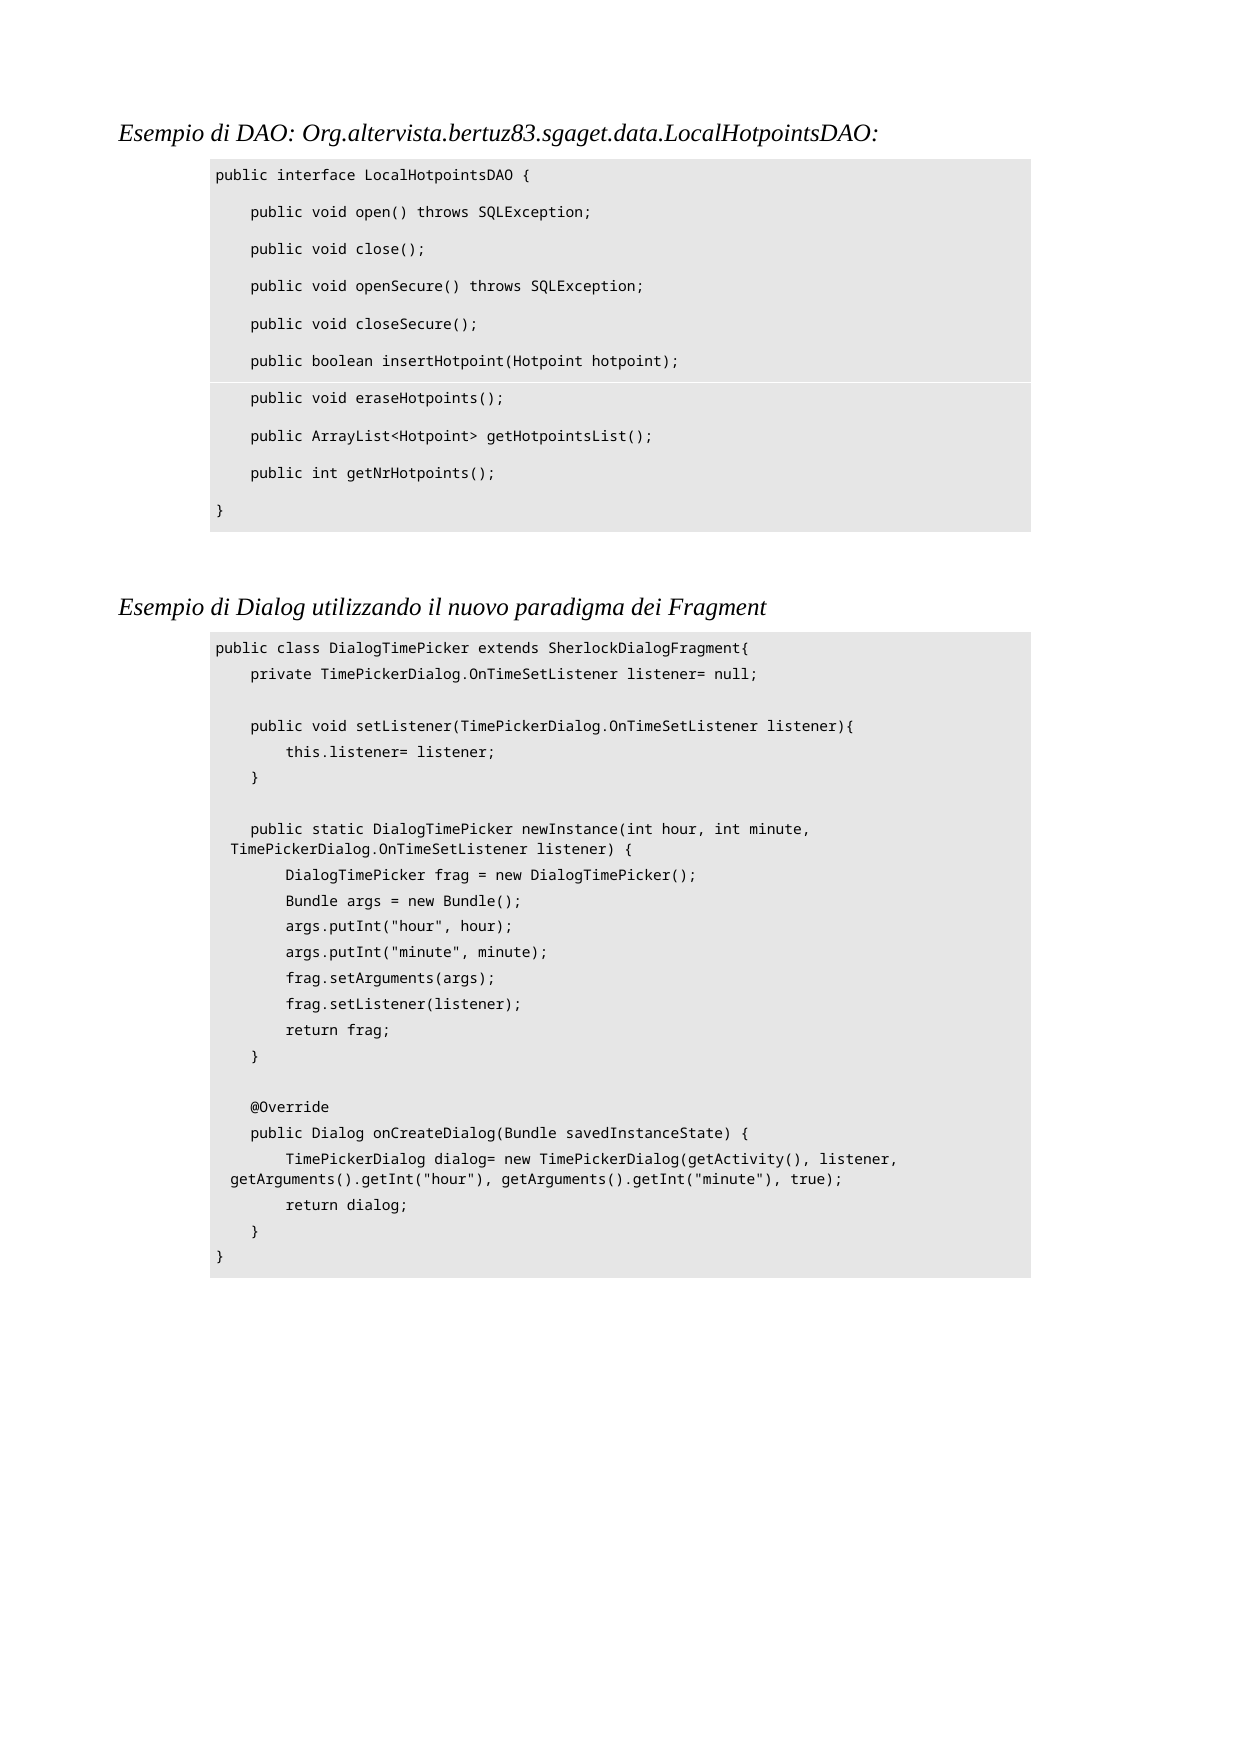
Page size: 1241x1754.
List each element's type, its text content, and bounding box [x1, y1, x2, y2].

table_cell public void close(); [210, 233, 1031, 271]
table_cell public void open() throws SQLException; [210, 196, 1031, 233]
table_cell } [210, 494, 1031, 532]
table_cell public void eraseHotpoints(); [210, 383, 1031, 420]
table_header public class DialogTimePicker extends SherlockDialogFragment{ private TimePickerDialog.OnTimeSetListener listener= null; public void setListener(TimePickerDialog.OnTimeSetListener listener){ this.listener= listener; } public static DialogTimePicker newInstance(int hour, int minute, TimePickerDialog.OnTimeSetListener listener) { DialogTimePicker frag = new DialogTimePicker(); Bundle args = new Bundle(); args.putInt("hour", hour); args.putInt("minute", minute); frag.setArguments(args); frag.setListener(listener); return frag; } @Override public Dialog onCreateDialog(Bundle savedInstanceState) { TimePickerDialog dialog= new TimePickerDialog(getActivity(), listener, getArguments().getInt("hour"), getArguments().getInt("minute"), true); return dialog; } } [210, 632, 1031, 1278]
table_cell public boolean insertHotpoint(Hotpoint hotpoint); [210, 345, 1031, 382]
table_cell public ArrayList<Hotpoint> getHotpointsList(); [210, 420, 1031, 457]
table_cell public int getNrHotpoints(); [210, 457, 1031, 494]
table_cell public void openSecure() throws SQLException; [210, 271, 1031, 308]
table_cell public void closeSecure(); [210, 308, 1031, 345]
subtitle Esempio di DAO: Org.altervista.bertuz83.sgaget.data.LocalHotpointsDAO: [118, 118, 1122, 147]
table_header public interface LocalHotpointsDAO { [210, 159, 1031, 196]
subtitle Esempio di Dialog utilizzando il nuovo paradigma dei Fragment [118, 592, 1110, 621]
